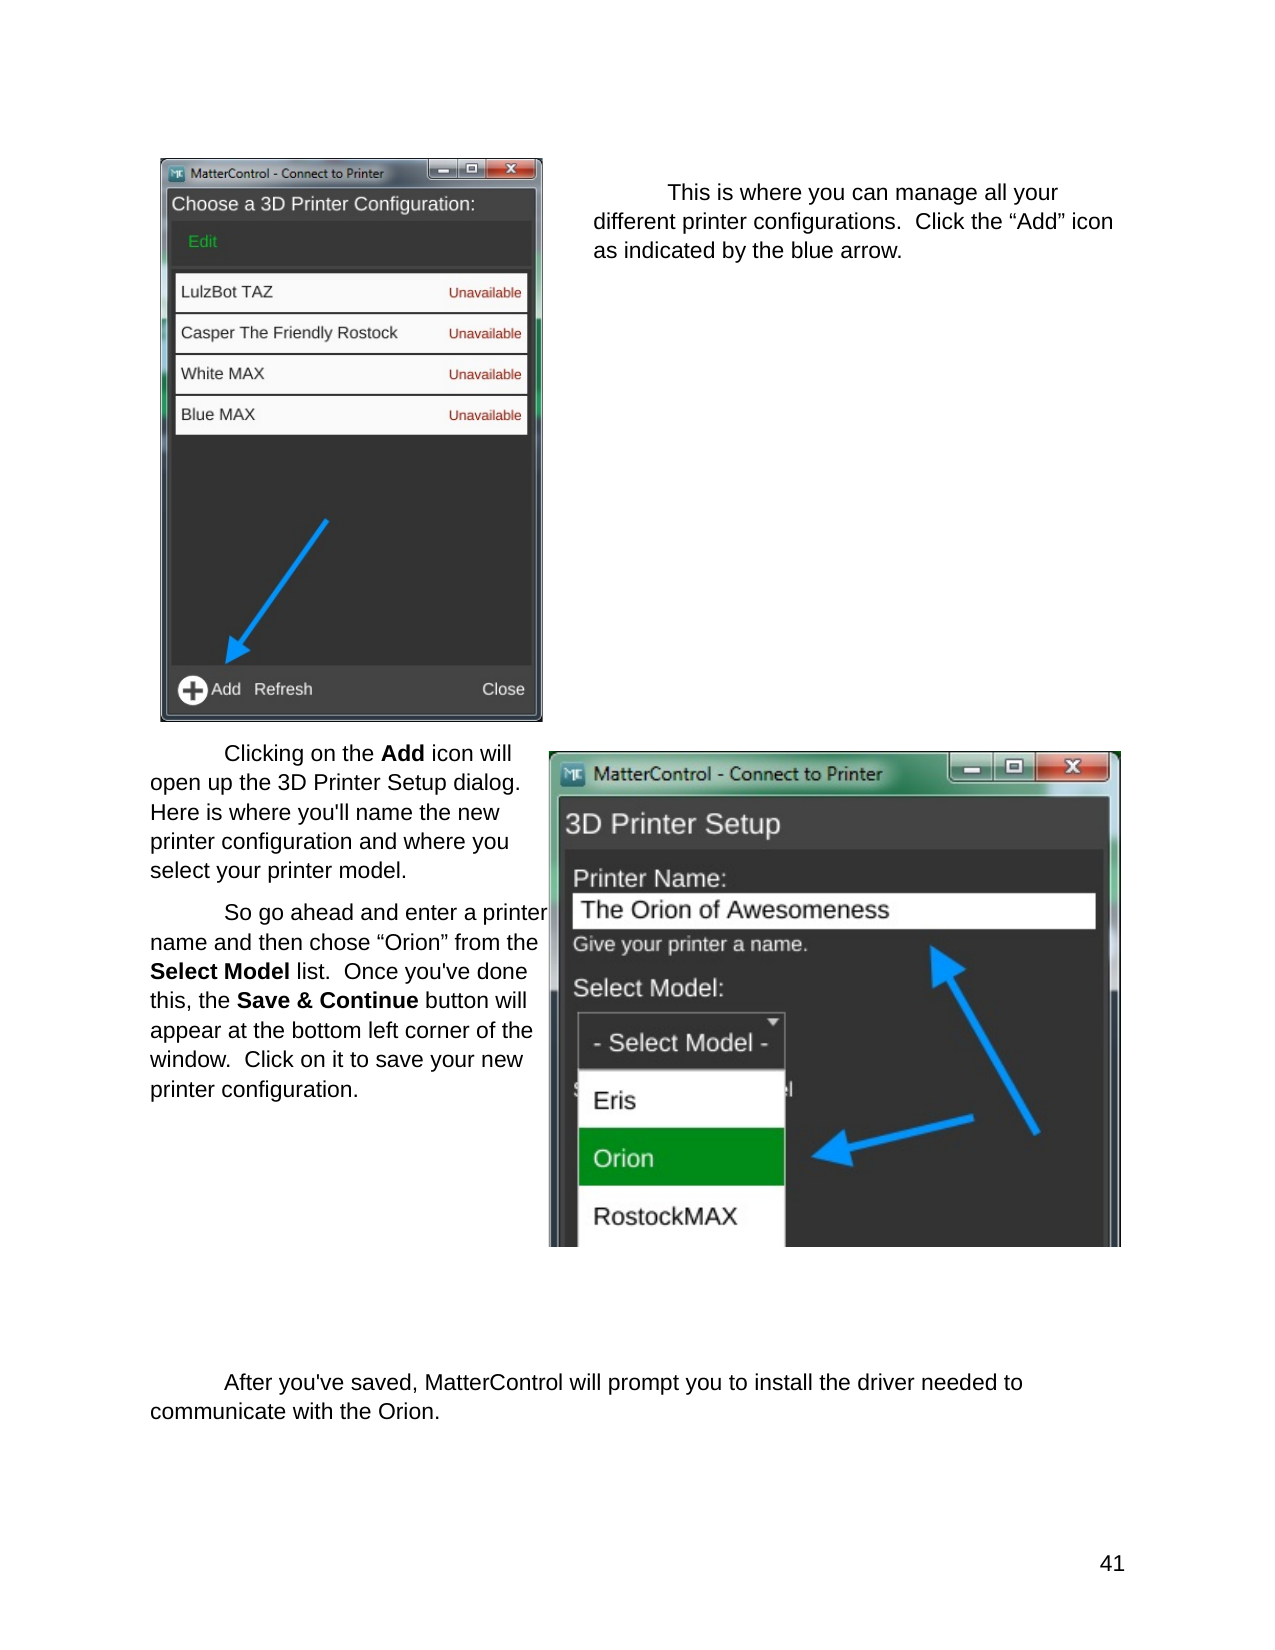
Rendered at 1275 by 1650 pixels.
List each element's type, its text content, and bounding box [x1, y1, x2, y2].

text This is where you can manage all your different printer configurations. Click the “Add” icon as indicated by the blue arrow. [543, 179, 1125, 264]
picture [548, 751, 1121, 1247]
picture [160, 158, 543, 722]
text So go ahead and enter a printer name and then chose “Orion” from the Select Model list. Once you've done this, the Save & Continue button will appear at the bottom left corner of the window. Click on it to save your new printer configuration. [150, 900, 548, 1102]
text Clicking on the Add icon will open up the 3D Printer Setup dialog. Here is where you'll name the new printer configuration and where you select your printer model. [150, 741, 1125, 884]
text After you've saved, MatterControl will prompt you to install the driver needed to communicate with the Orion. [150, 1369, 1125, 1424]
